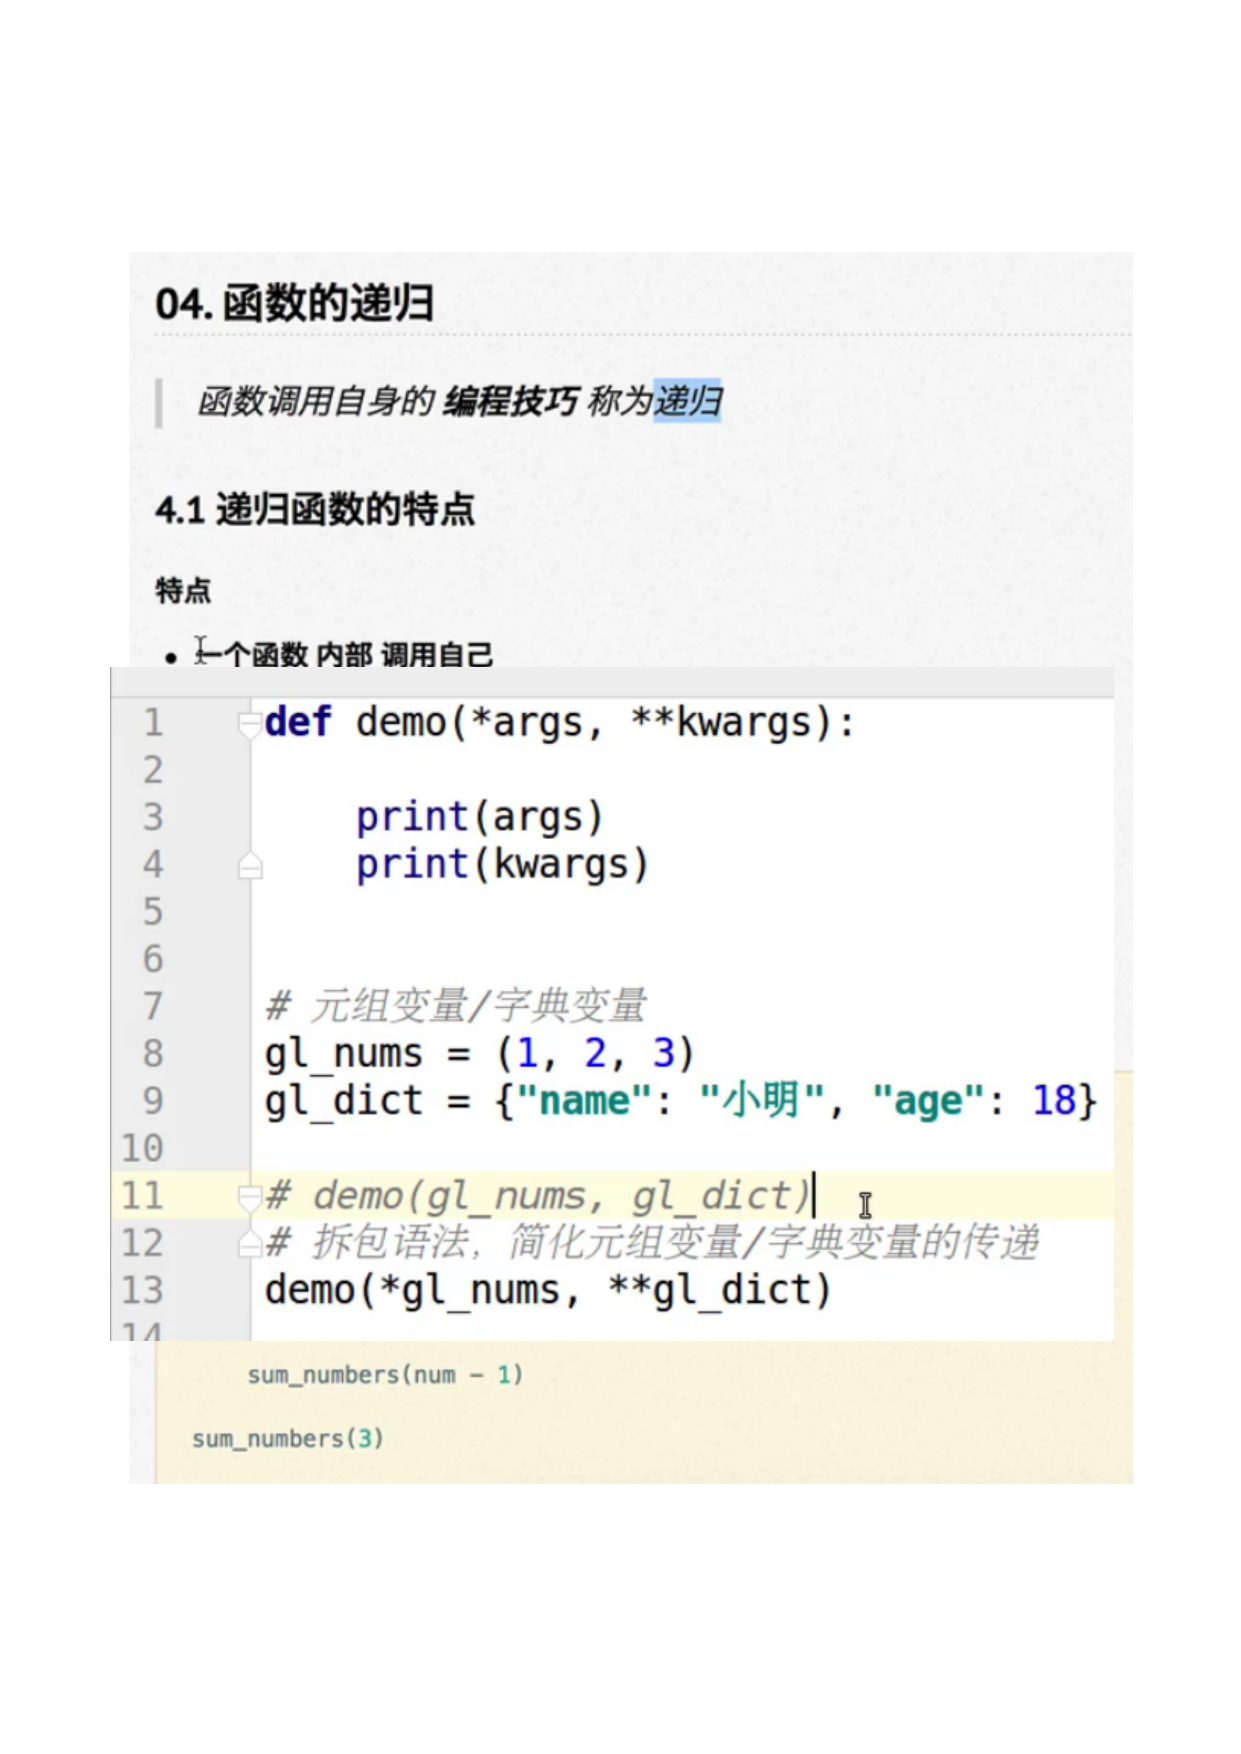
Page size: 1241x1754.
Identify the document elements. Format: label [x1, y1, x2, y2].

picture [110, 252, 1134, 1484]
